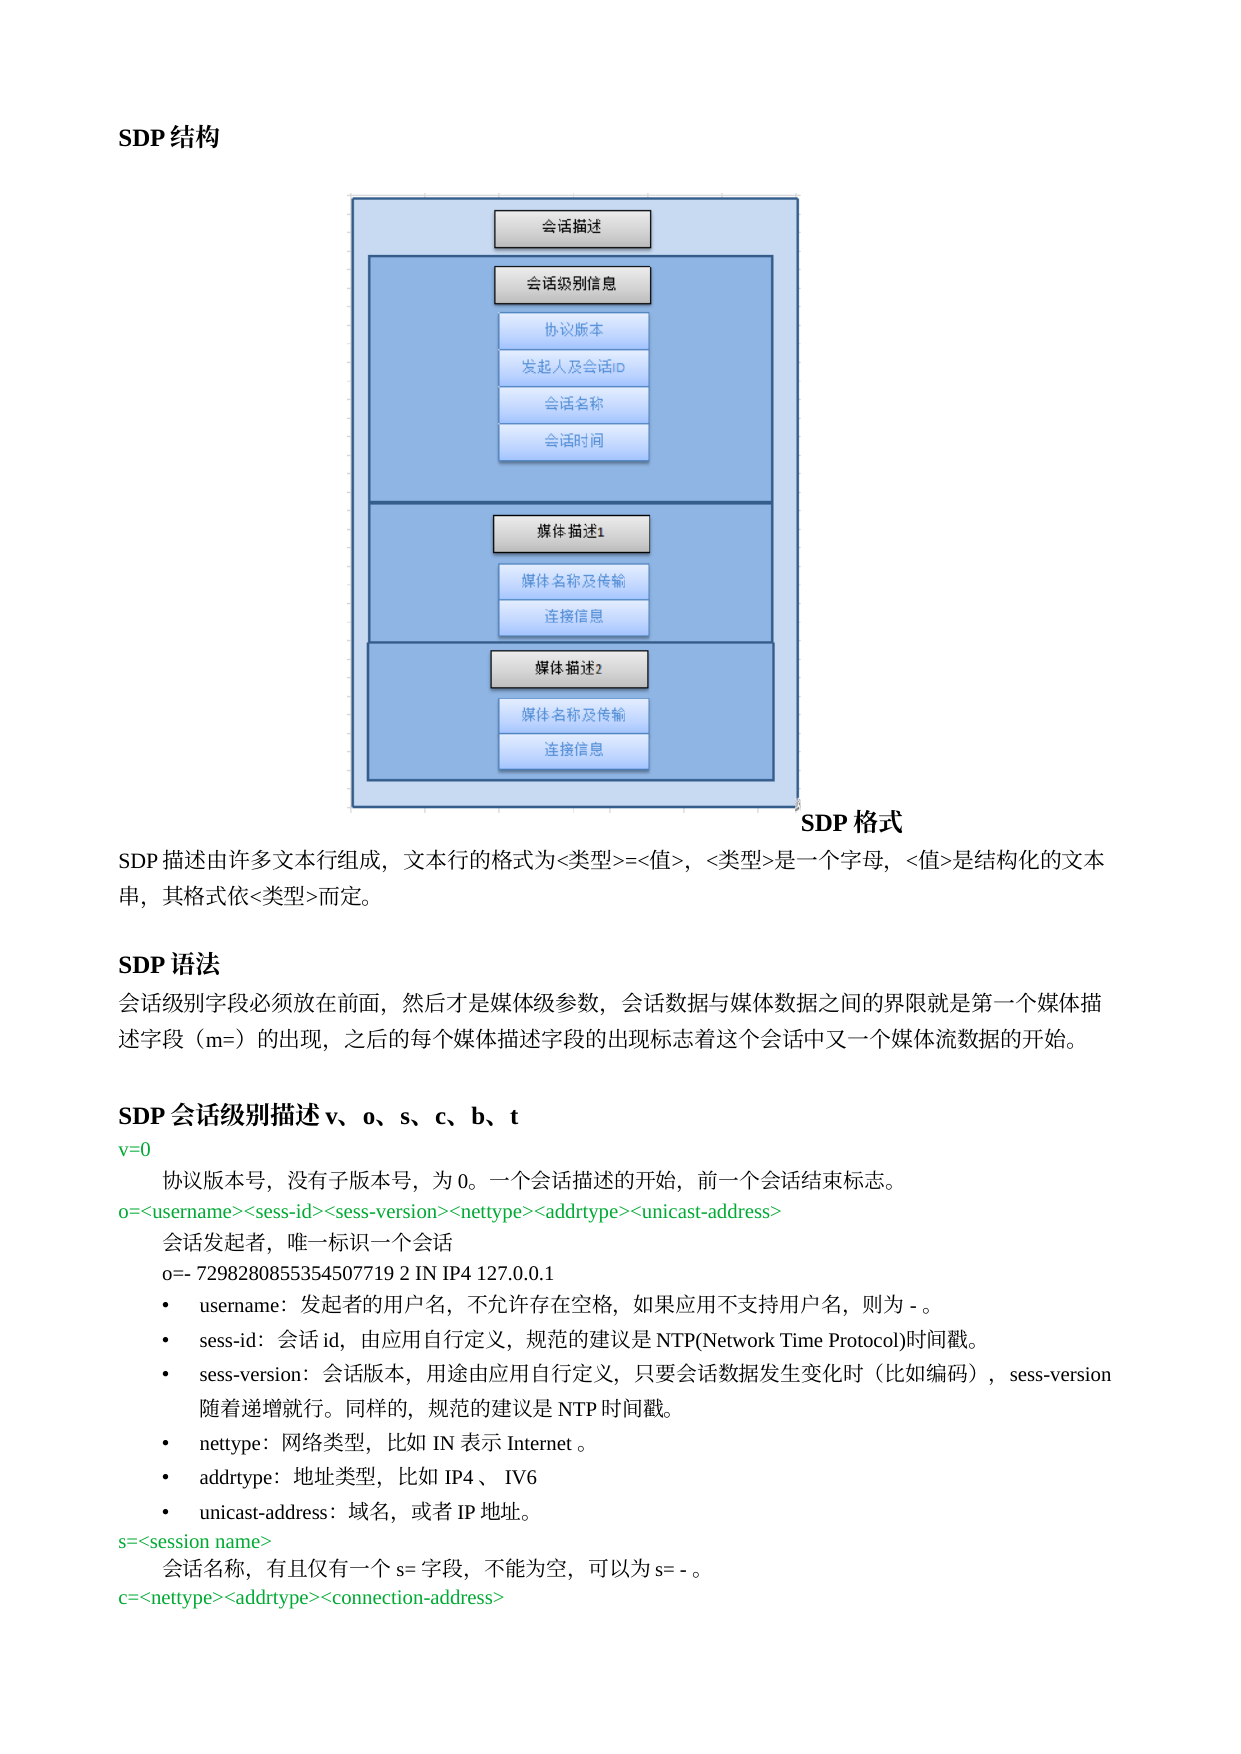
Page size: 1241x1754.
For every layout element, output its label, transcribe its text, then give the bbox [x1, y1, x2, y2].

text SDP 结构 [118, 118, 1122, 154]
picture [346, 191, 801, 813]
text 会话名称，有且仅有⼀个 s= 字段，不能为空，可以为s= - 。 [118, 1557, 1122, 1581]
list addrtype：地址类型，⽐如 IP4 、 IV6 [162, 1461, 1122, 1491]
list nettype：⽹络类型，⽐如 IN 表示 Internet 。 [162, 1426, 1122, 1456]
text 会话发起者，唯一标识一个会话 [118, 1227, 1122, 1257]
list sess-id：会话id，由应⽤⾃⾏定义，规范的建议是NTP(Network Time Protocol)时间戳。 [162, 1323, 1122, 1353]
text 会话级别字段必须放在前⾯，然后才是媒体级参数，会话数据与媒体数据之间的界限就是第⼀个媒体描述字段（m=）的出现，之后的每个媒体描述字段的出现标志着这个会话中⼜⼀个媒体流数据的开始。 [118, 986, 1122, 1053]
text SDP 会话级别描述v、o、s、c、b、t [118, 1096, 1122, 1132]
list username：发起者的⽤户名，不允许存在空格，如果应⽤不⽀持⽤户名，则为 - 。 [162, 1289, 1122, 1319]
list sess-version：会话版本，⽤途由应⽤⾃⾏定义，只要会话数据发⽣变化时（⽐如编码），sess-version随着递增就⾏。同样的，规范的建议是NTP时间戳。 [162, 1358, 1122, 1422]
text SDP格式 [118, 802, 1122, 838]
text o=<username><sess-id><sess-version><nettype><addrtype><unicast-address> [118, 1199, 1122, 1223]
text o=- 7298280855354507719 2 IN IP4 127.0.0.1 [118, 1261, 1122, 1285]
text c=<nettype><addrtype><connection-address> [118, 1585, 1122, 1609]
text s=<session name> [118, 1529, 1122, 1553]
text SDP语法 [118, 945, 1122, 981]
text v=0 [118, 1137, 1122, 1161]
list unicast-address：域名，或者IP地址。 [162, 1495, 1122, 1525]
text SDP描述由许多⽂本⾏组成，⽂本⾏的格式为<类型>=<值>，<类型>是⼀个字⺟，<值>是结构化的⽂本串，其格式依<类型>⽽定。 [118, 843, 1122, 911]
text 协议版本号，没有子版本号，为0。⼀个会话描述的开始，前⼀个会话结束标志。 [118, 1165, 1122, 1195]
